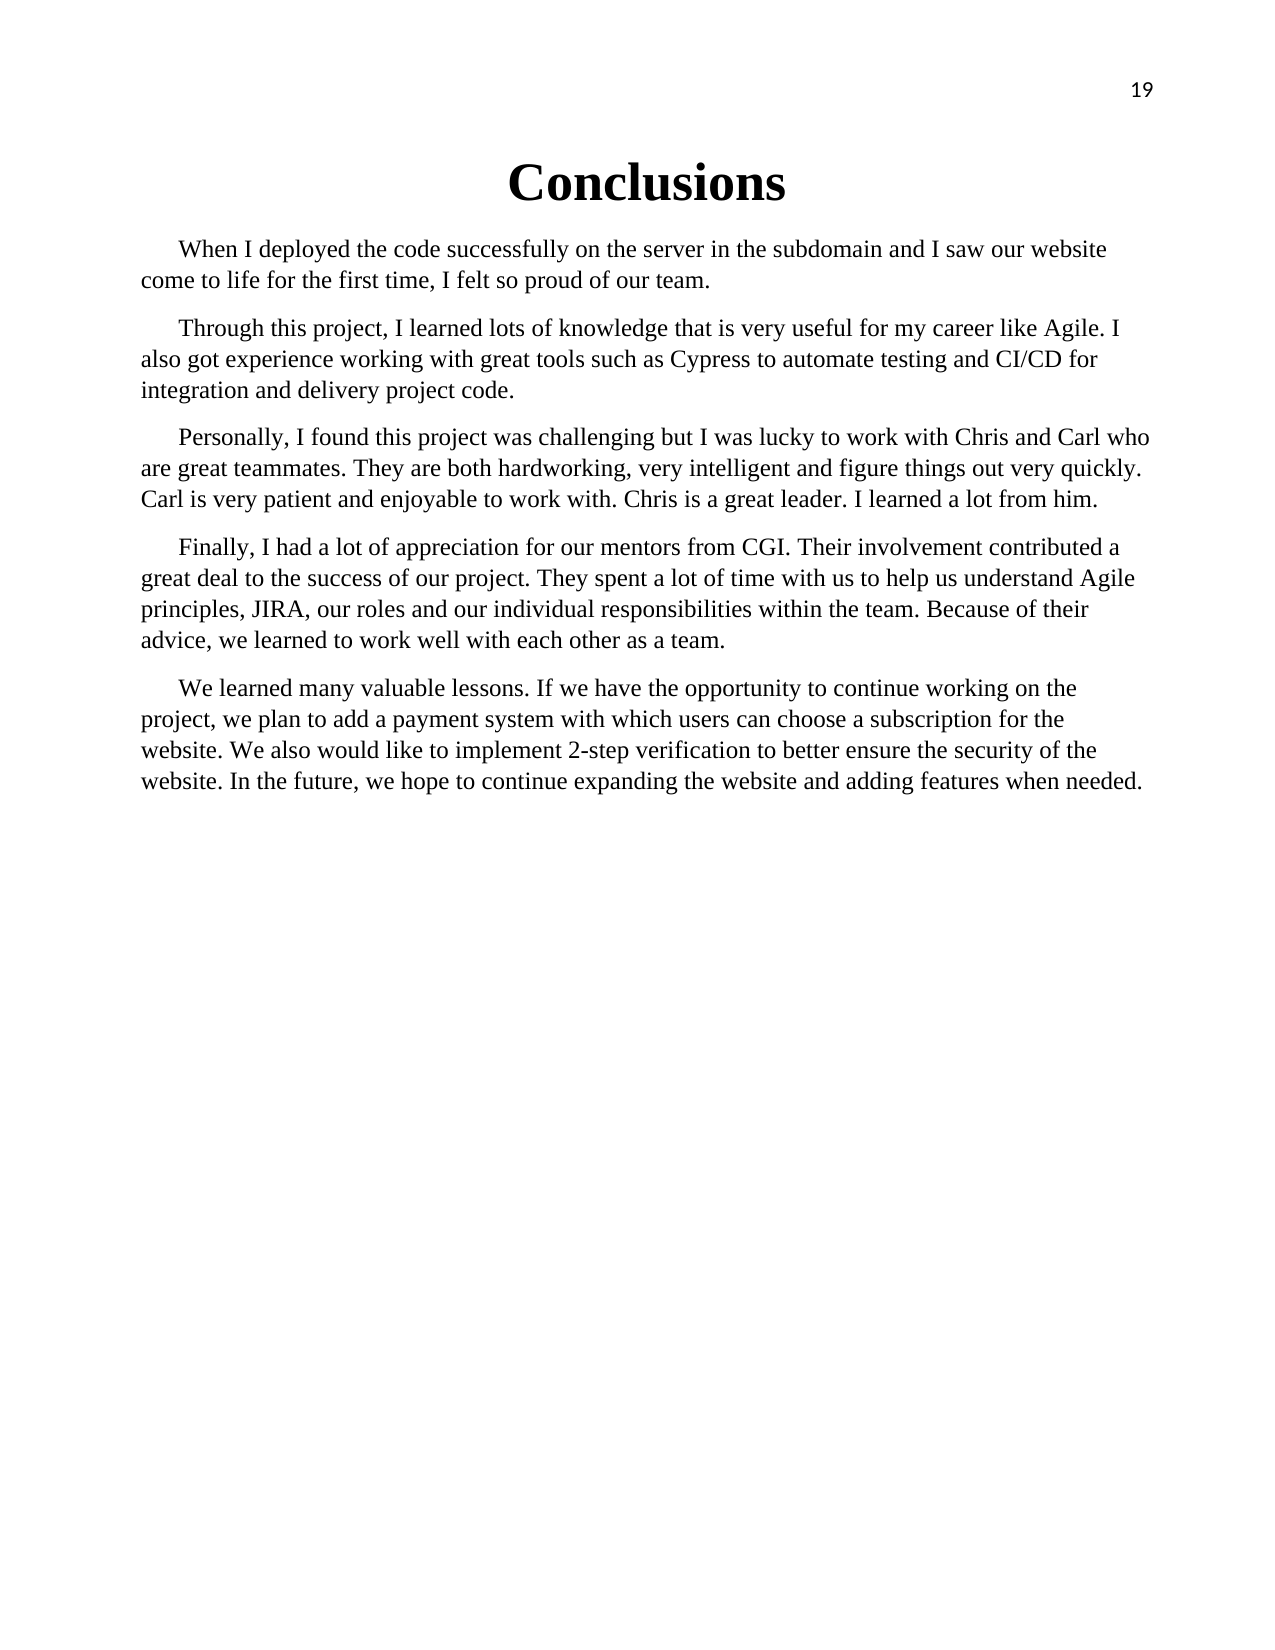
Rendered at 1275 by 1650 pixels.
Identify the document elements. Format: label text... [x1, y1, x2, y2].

text We learned many valuable lessons. If we have the opportunity to continue working on the project, we plan to add a payment system with which users can choose a subscription for the website. We also would like to implement 2-step verification to better ensure the security of the website. In the future, we hope to continue expanding the website and adding features when needed. [141, 673, 1153, 795]
text Conclusions [141, 150, 1153, 212]
text Personally, I found this project was challenging but I was lucky to work with Chris and Carl who are great teammates. They are both hardworking, very intelligent and figure things out very quickly. Carl is very patient and enjoyable to work with. Chris is a great leader. I learned a lot from him. [141, 422, 1153, 513]
text Through this project, I learned lots of knowledge that is very useful for my career like Agile. I also got experience working with great tools such as Cypress to automate testing and CI/CD for integration and delivery project code. [141, 313, 1153, 403]
text When I deployed the code successfully on the server in the subdomain and I saw our website come to life for the first time, I felt so proud of our team. [141, 234, 1153, 294]
text Finally, I had a lot of appreciation for our mentors from CGI. Their involvement contributed a great deal to the success of our project. They spent a lot of time with us to help us understand Agile principles, JIRA, our roles and our individual responsibilities within the team. Because of their advice, we learned to work well with each other as a team. [141, 532, 1153, 654]
